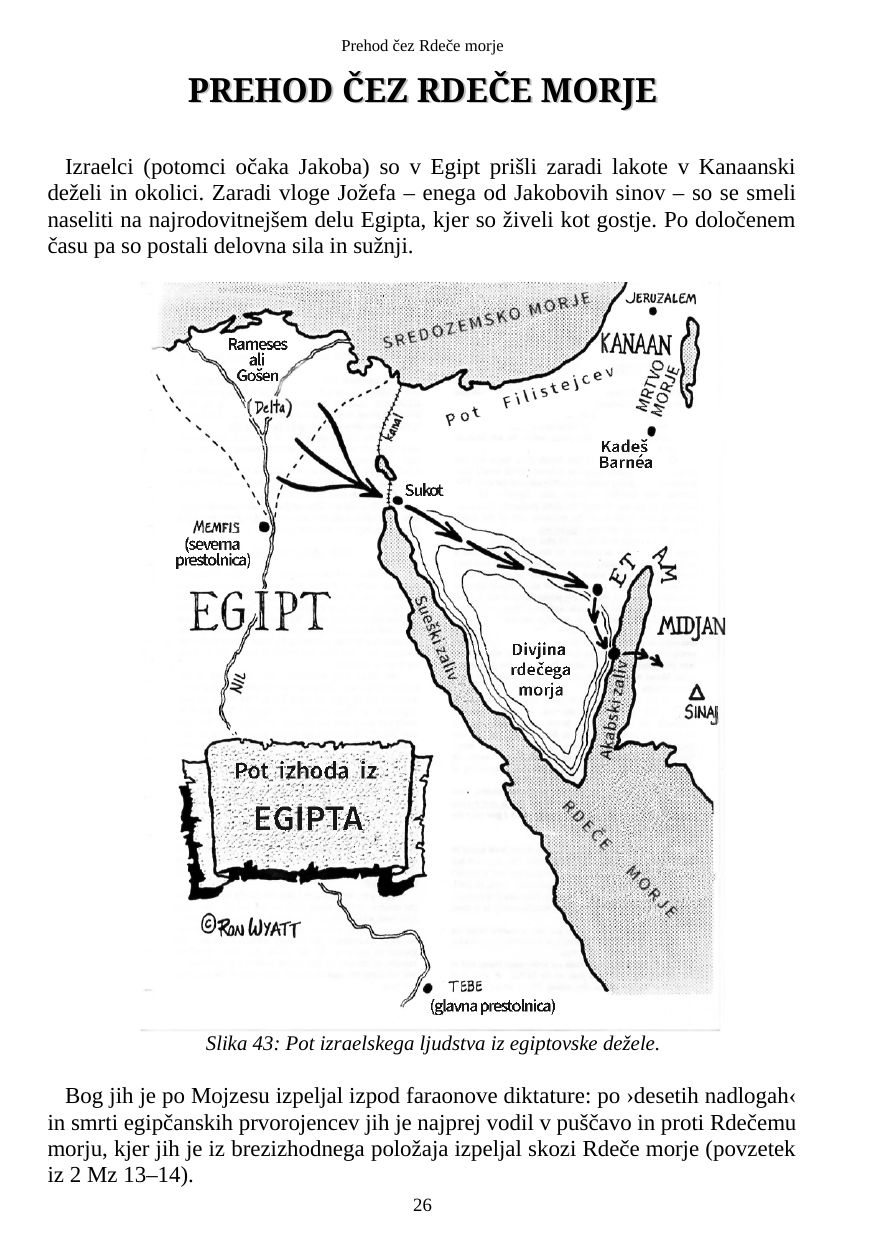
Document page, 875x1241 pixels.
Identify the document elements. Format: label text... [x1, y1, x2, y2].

picture [140, 282, 726, 1032]
text Bog jih je po Mojzesu izpeljal izpod faraonove diktature: po ›desetih nadlogah‹ in smrti egipčanskih prvorojencev jih je najprej vodil v puščavo in proti Rdečemu morju, kjer jih je iz brezizhodnega položaja izpeljal skozi Rdeče morje (povzetek iz 2 Mz 13–14). [47, 258, 797, 1188]
text Izraelci (potomci očaka Jakoba) so v Egipt prišli zaradi lakote v Kanaanski deželi in okolici. Zaradi vloge Jožefa – enega od Jakobovih sinov – so se smeli naseliti na najrodovitnejšem delu Egipta, kjer so živeli kot gostje. Po določenem času pa so postali delovna sila in sužnji. [47, 153, 797, 258]
text Slika 43: Pot izraelskega ljudstva iz egiptovske dežele. [141, 1032, 725, 1055]
subtitle Prehod čez Rdeče morje [47, 66, 797, 112]
